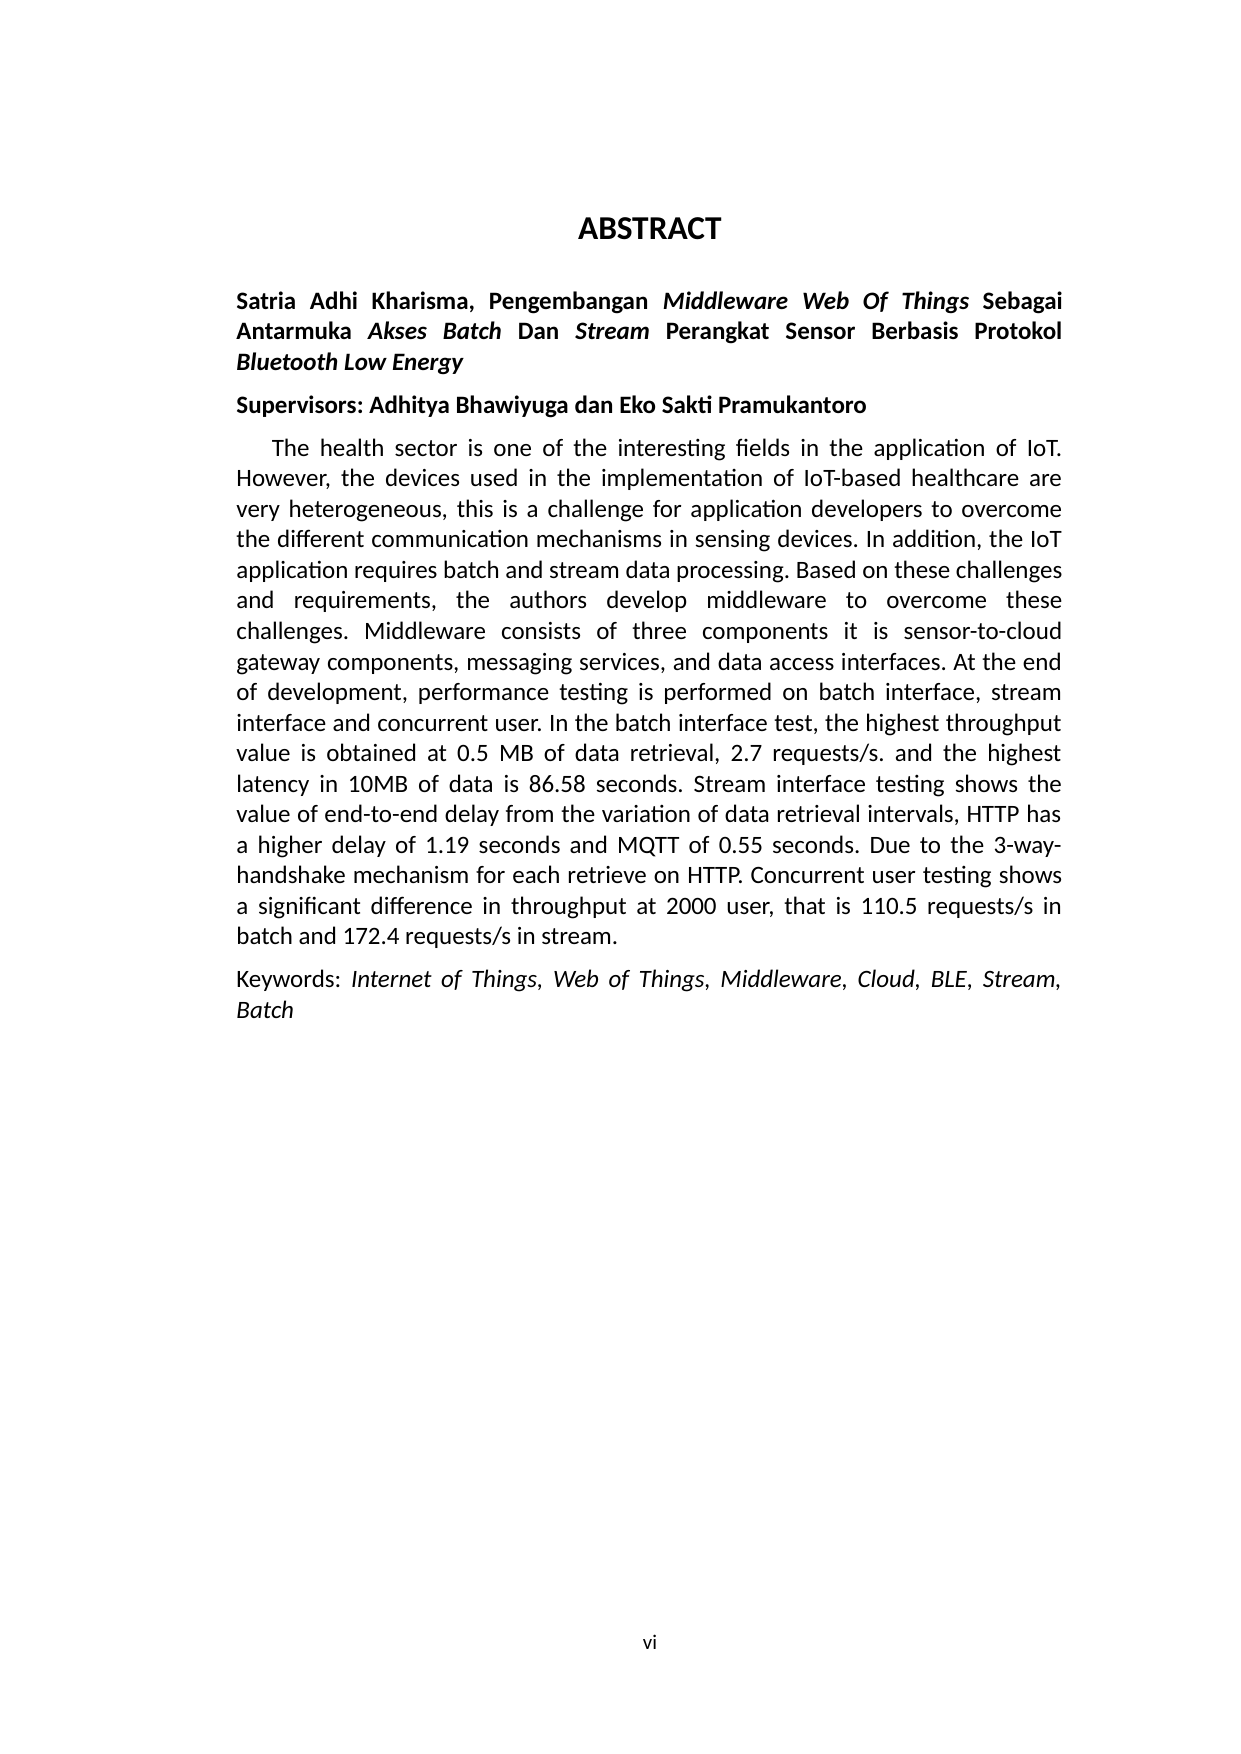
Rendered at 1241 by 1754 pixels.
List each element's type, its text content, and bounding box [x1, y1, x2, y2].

text Keywords: Internet of Things, Web of Things, Middleware, Cloud, BLE, Stream, Batch [236, 963, 1063, 1024]
text The health sector is one of the interesting fields in the application of IoT. However, the devices used in the implementation of IoT-based healthcare are very heterogeneous, this is a challenge for application developers to overcome the different communication mechanisms in sensing devices. In addition, the IoT application requires batch and stream data processing. Based on these challenges and requirements, the authors develop middleware to overcome these challenges. Middleware consists of three components it is sensor-to-cloud gateway components, messaging services, and data access interfaces. At the end of development, performance testing is performed on batch interface, stream interface and concurrent user. In the batch interface test, the highest throughput value is obtained at 0.5 MB of data retrieval, 2.7 requests/s. and the highest latency in 10MB of data is 86.58 seconds. Stream interface testing shows the value of end-to-end delay from the variation of data retrieval intervals, HTTP has a higher delay of 1.19 seconds and MQTT of 0.55 seconds. Due to the 3-way-handshake mechanism for each retrieve on HTTP. Concurrent user testing shows a significant difference in throughput at 2000 user, that is 110.5 requests/s in batch and 172.4 requests/s in stream. [236, 432, 1063, 951]
text Satria Adhi Kharisma, Pengembangan Middleware Web Of Things Sebagai Antarmuka Akses Batch Dan Stream Perangkat Sensor Berbasis Protokol Bluetooth Low Energy [236, 285, 1063, 377]
subtitle ABSTRACT [236, 207, 1063, 247]
text Supervisors: Adhitya Bhawiyuga dan Eko Sakti Pramukantoro [236, 389, 1063, 419]
